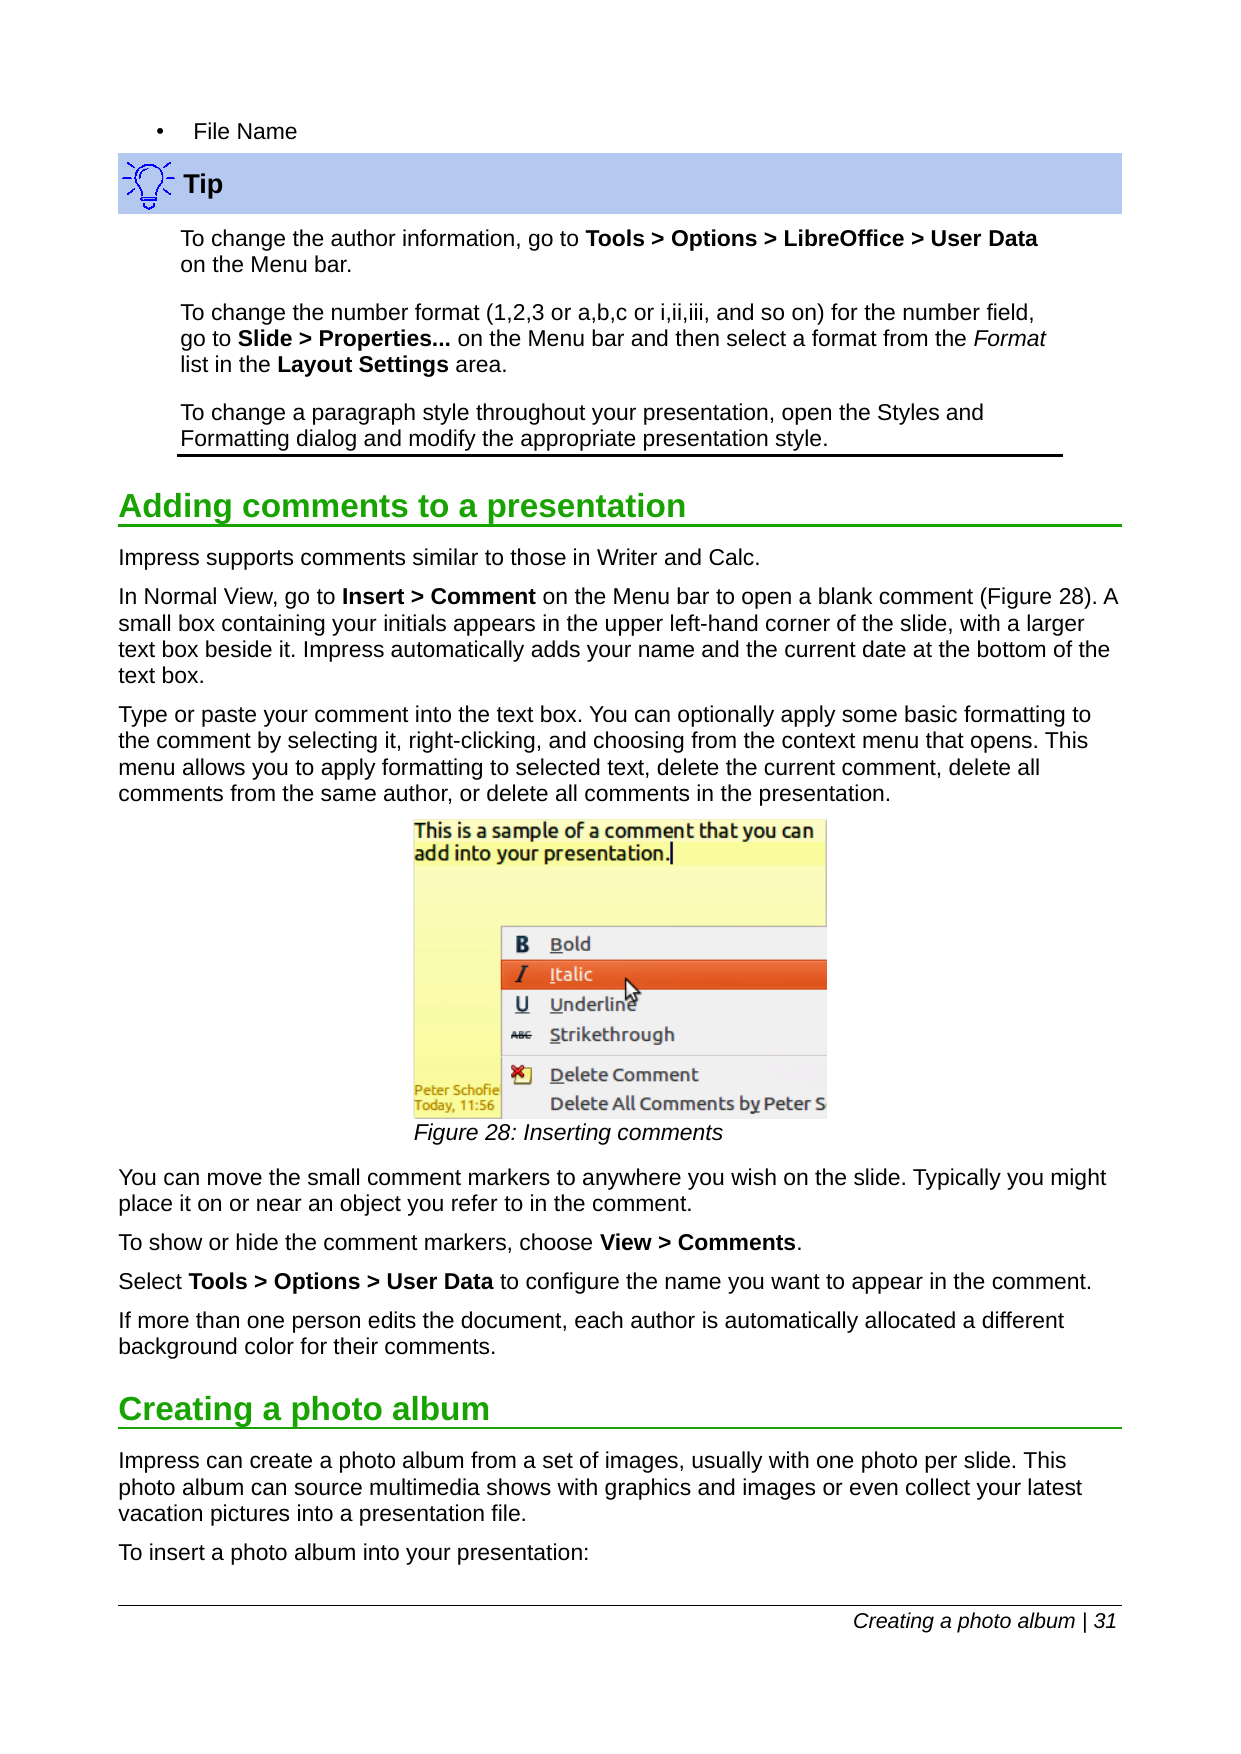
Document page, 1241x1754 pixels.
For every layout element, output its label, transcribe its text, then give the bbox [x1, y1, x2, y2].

picture [413, 819, 827, 1119]
subtitle Adding comments to a presentation [118, 486, 1122, 524]
text Select Tools > Options > User Data to configure the name you want to appear in the comment. [118, 1268, 1122, 1294]
text To change a paragraph style throughout your presentation, open the Styles and Formatting dialog and modify the appropriate presentation style. [177, 396, 1063, 454]
text To change the number format (1,2,3 or a,b,c or i,ii,iii, and so on) for the number field, go to Slide > Properties... on the Menu bar and then select a format from the Format list in the Layout Settings area. [177, 296, 1063, 378]
text Impress supports comments similar to those in Writer and Calc. [118, 544, 1122, 571]
text Type or paste your comment into the text box. You can optionally apply some basic formatting to the comment by selecting it, right-clicking, and choosing from the context menu that opens. This menu allows you to apply formatting to selected text, delete the current comment, delete all comments from the same author, or delete all comments in the presentation. [118, 701, 1122, 807]
subtitle Tip [118, 153, 1122, 214]
list File Name [156, 118, 1122, 144]
text To show or hide the comment markers, choose View > Comments. [118, 1229, 1122, 1255]
text You can move the small comment markers to anywhere you wish on the slide. Typically you might place it on or near an object you refer to in the comment. [118, 1164, 1122, 1217]
list To insert a photo album into your presentation: [118, 1539, 1122, 1565]
picture [119, 154, 179, 214]
text In Normal View, go to Insert > Comment on the Menu bar to open a blank comment (Figure 28). A small box containing your initials appears in the upper left-hand corner of the slide, with a larger text box beside it. Impress automatically adds your name and the current date at the bottom of the text box. [118, 583, 1122, 689]
text If more than one person edits the document, each author is automatically allocated a different background color for their comments. [118, 1307, 1122, 1359]
text Impress can create a photo album from a set of images, usually with one photo per slide. This photo album can source multimedia shows with graphics and images or even collect your latest vacation pictures into a presentation file. [118, 1447, 1122, 1526]
subtitle Creating a photo album [118, 1389, 1122, 1427]
text To change the author information, go to Tools > Options > LibreOffice > User Data on the Menu bar. [177, 222, 1063, 278]
text Figure 28: Inserting comments [413, 1119, 827, 1145]
